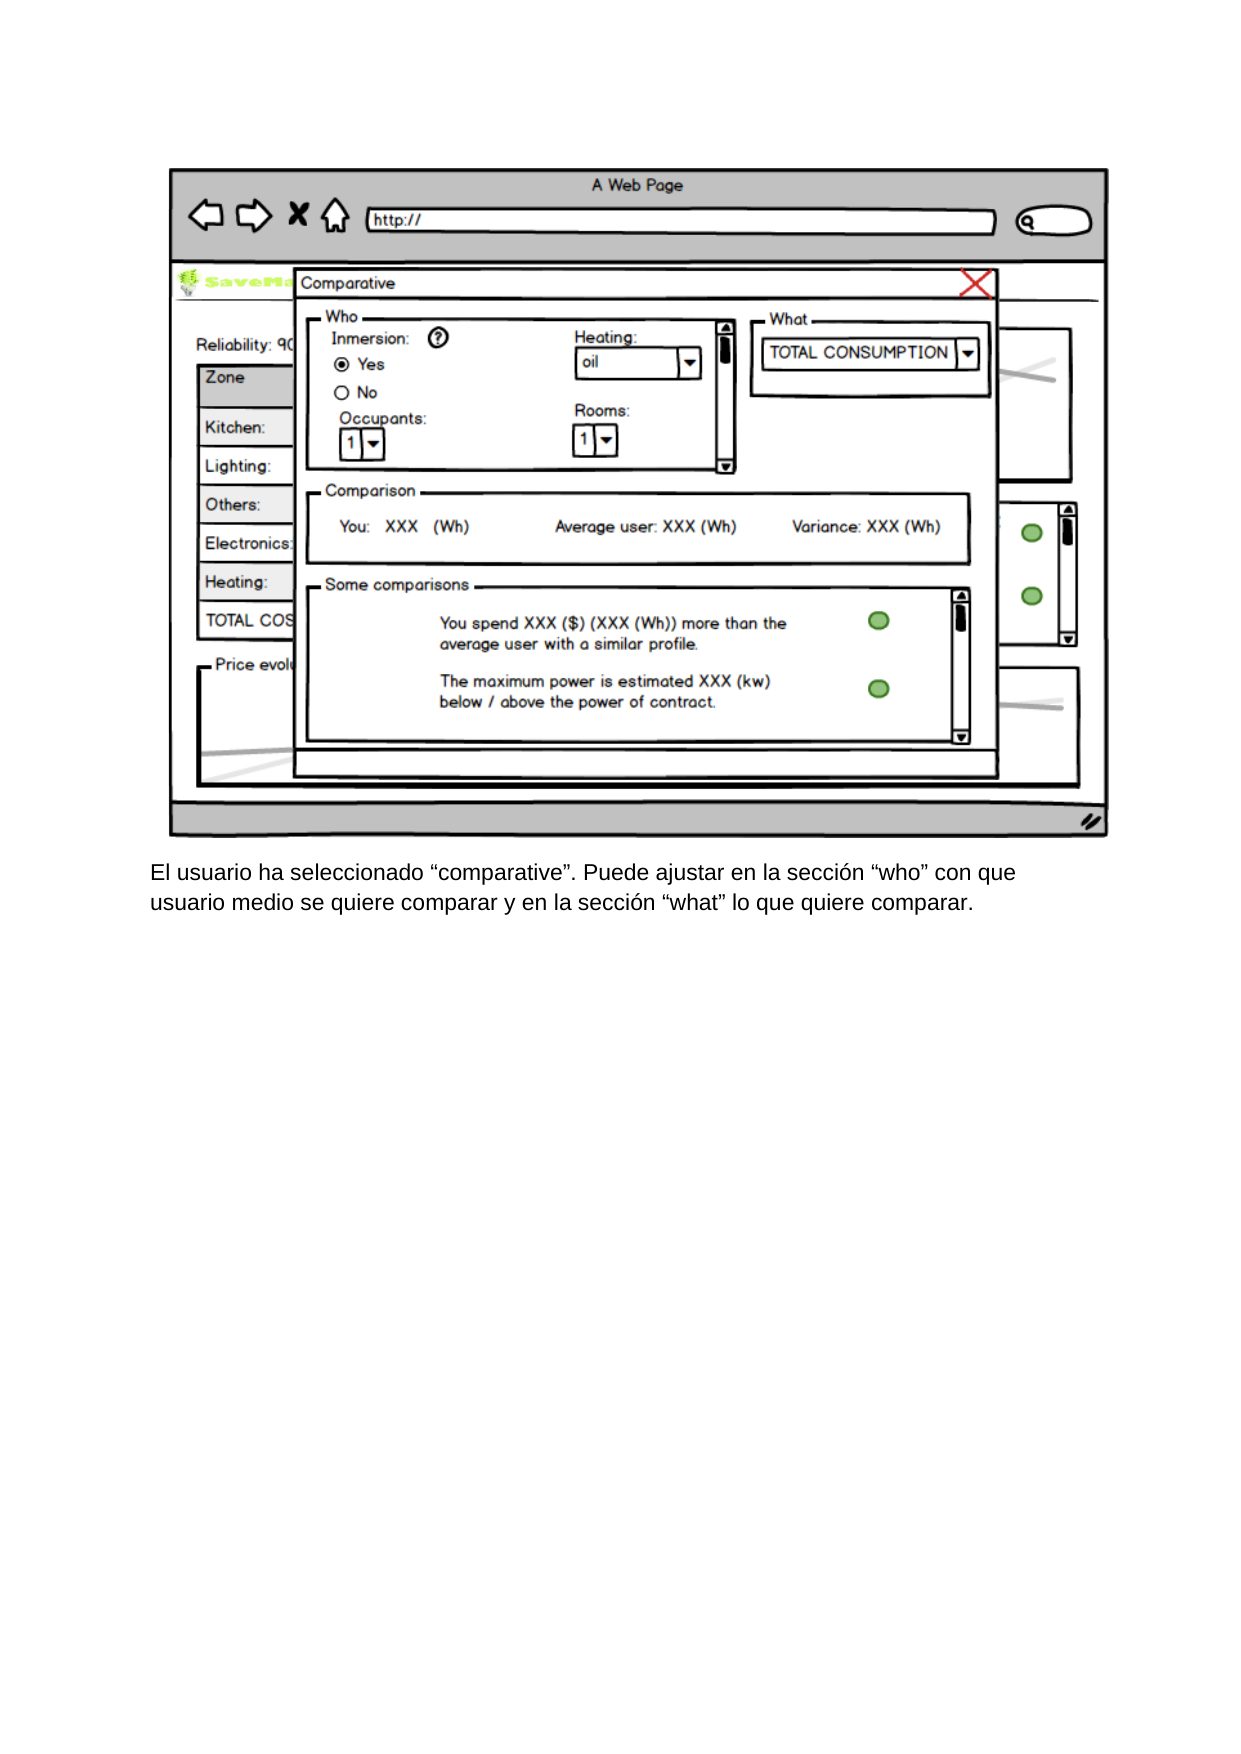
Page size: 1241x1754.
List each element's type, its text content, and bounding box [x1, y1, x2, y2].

text El usuario ha seleccionado “comparative”. Puede ajustar en la sección “who” con que usuario medio se quiere comparar y en la sección “what” lo que quiere comparar. [150, 860, 1091, 915]
picture [168, 168, 1109, 838]
